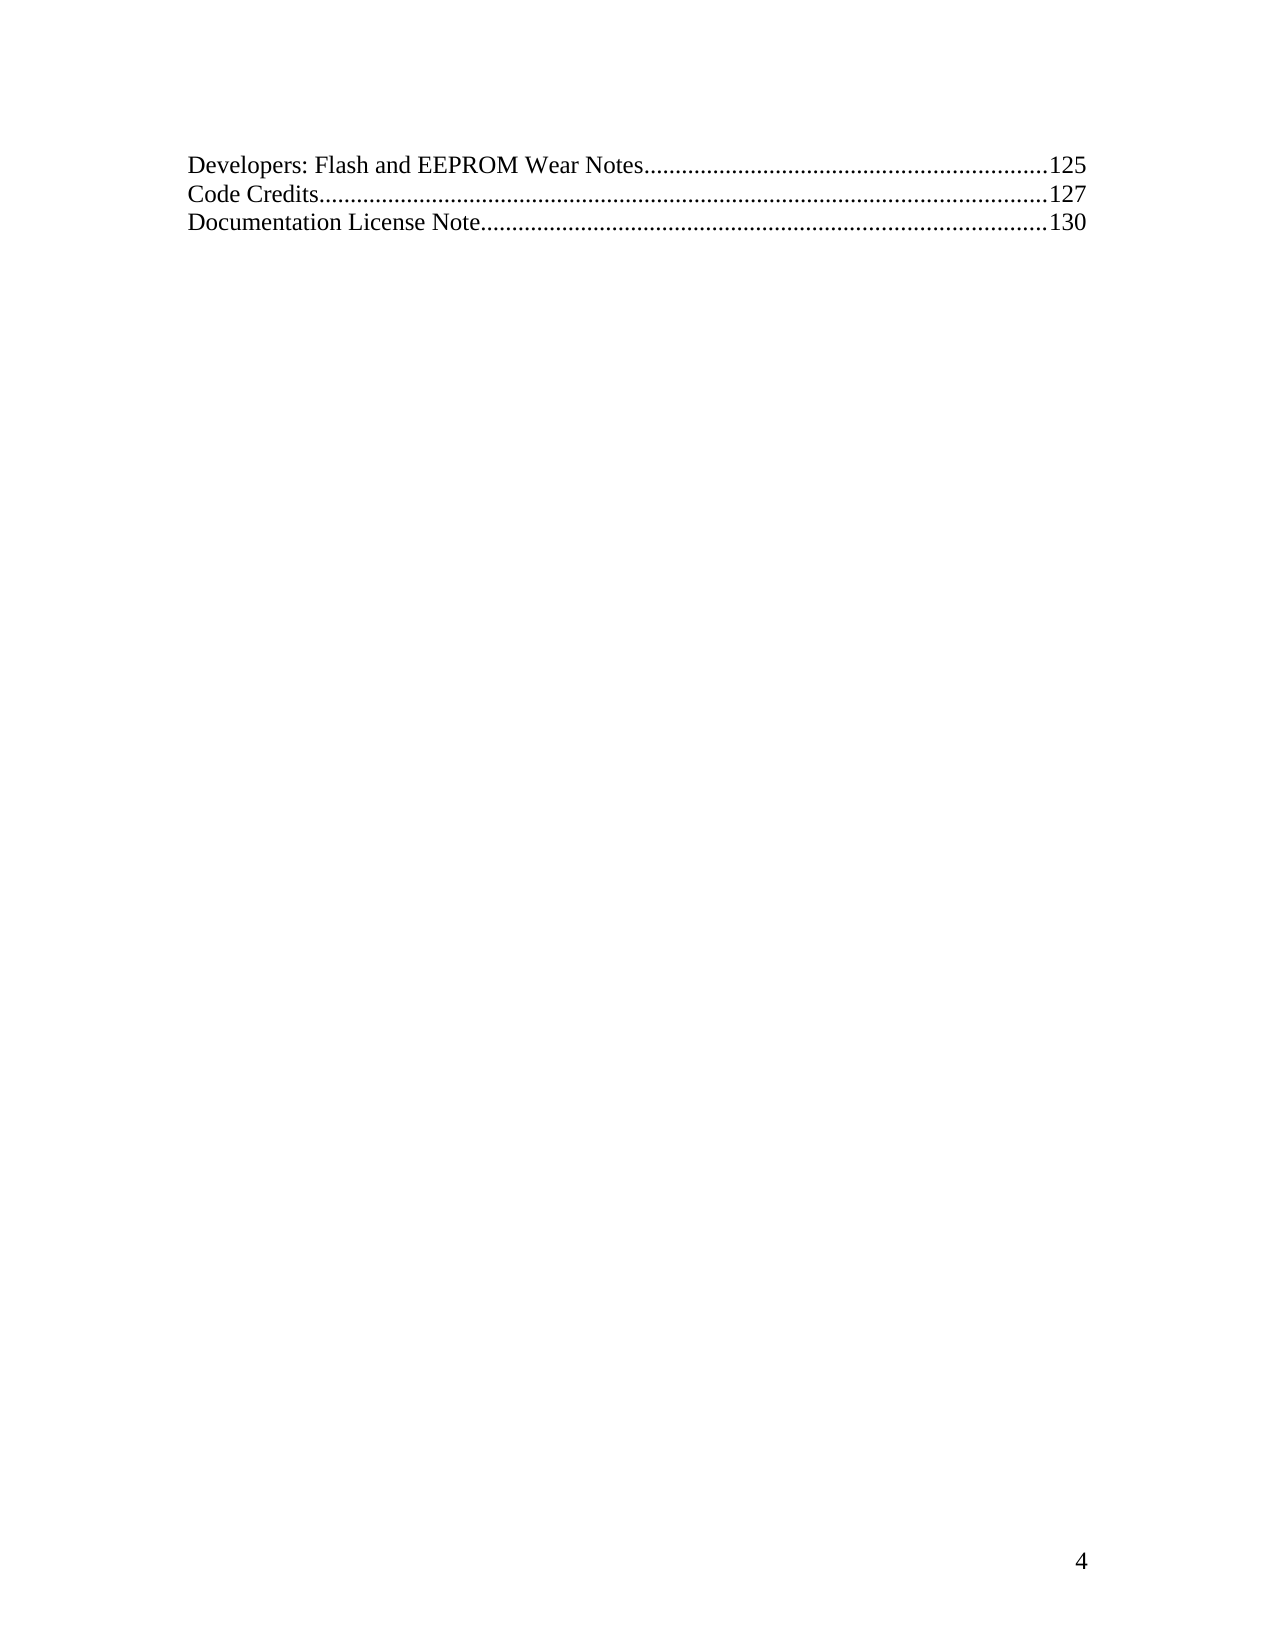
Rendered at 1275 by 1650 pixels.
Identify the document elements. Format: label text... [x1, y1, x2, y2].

text Developers: Flash and EEPROM Wear Notes 125 [187, 150, 1087, 179]
text Documentation License Note 130 [187, 207, 1087, 236]
text Code Credits 127 [187, 179, 1087, 207]
